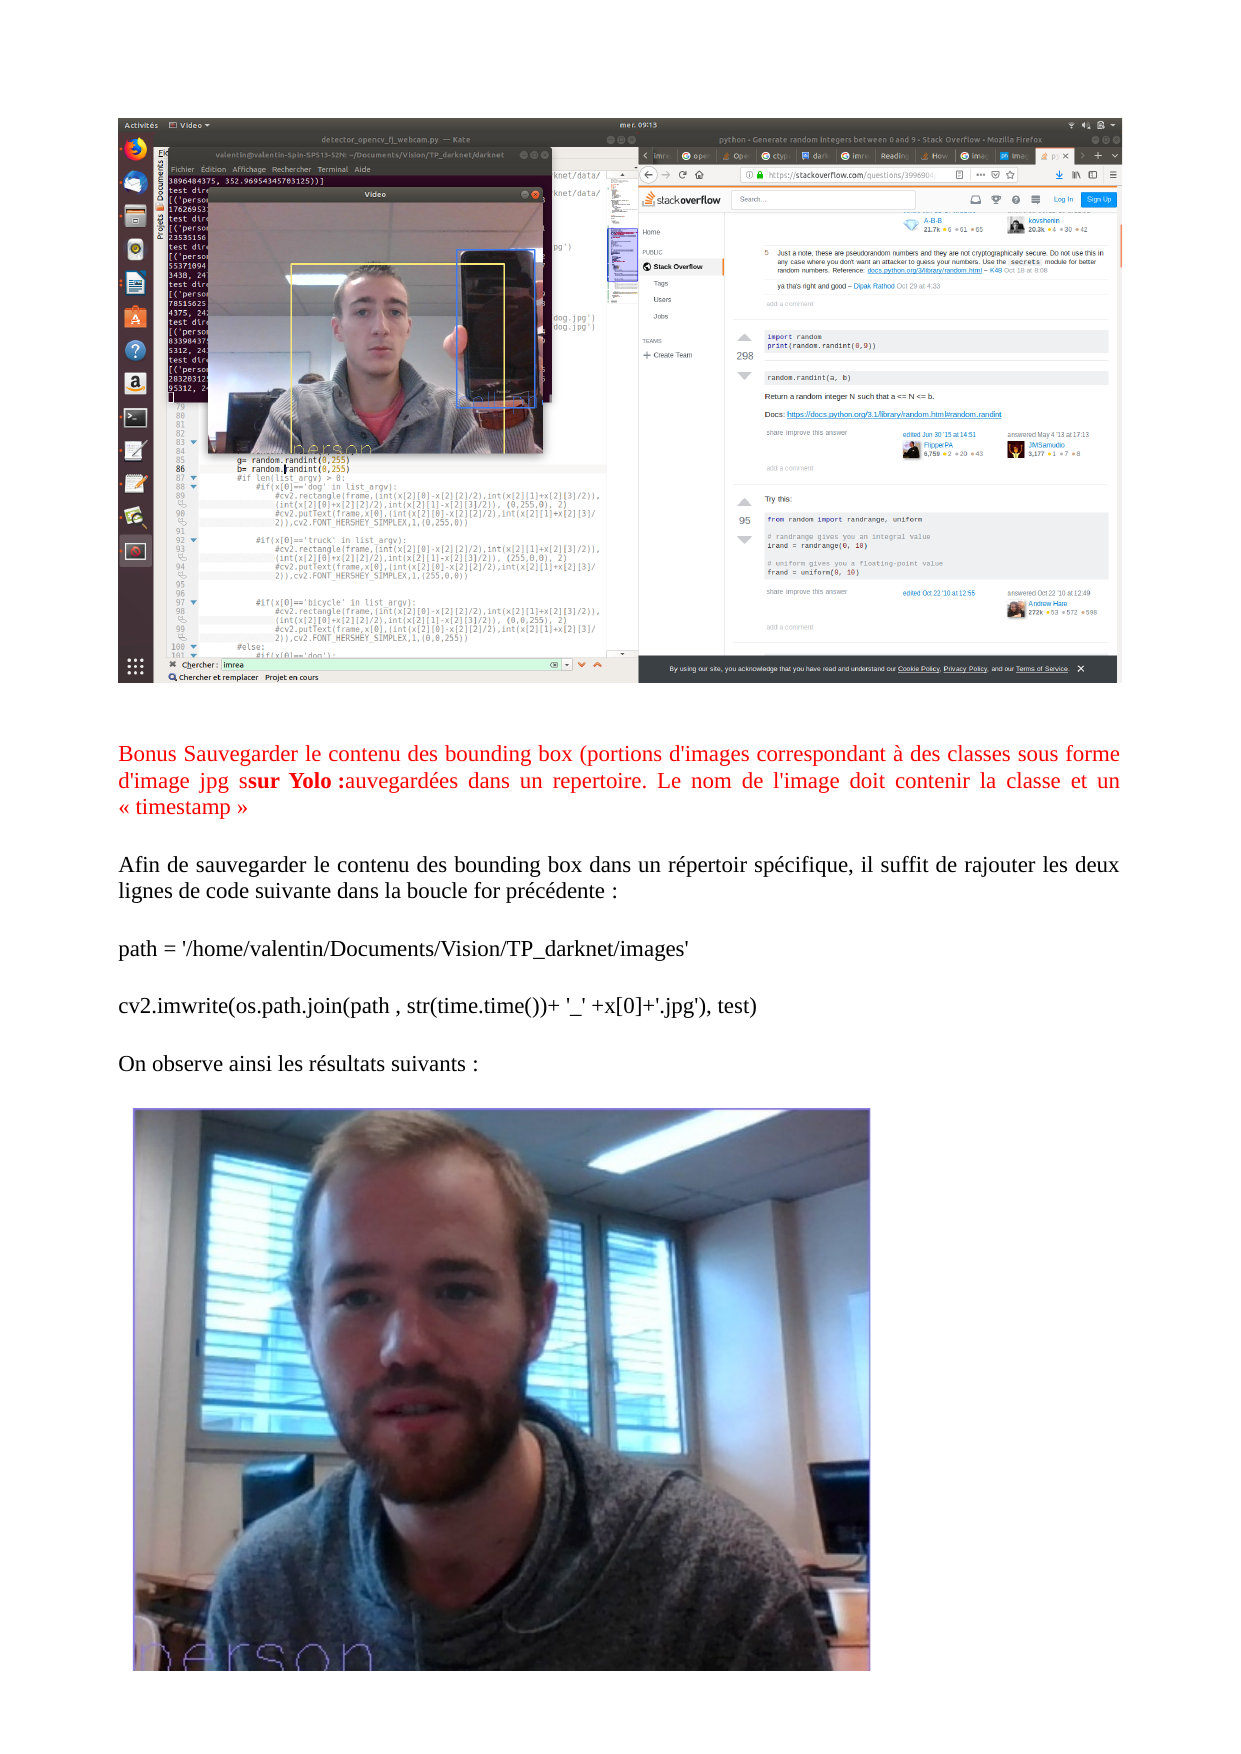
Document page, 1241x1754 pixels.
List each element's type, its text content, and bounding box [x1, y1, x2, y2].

picture [118, 118, 1123, 683]
picture [132, 1108, 871, 1671]
text path = '/home/valentin/Documents/Vision/TP_darknet/images' [118, 935, 1122, 961]
text Afin de sauvegarder le contenu des bounding box dans un répertoir spécifique, il suffit de rajouter les deux lignes de code suivante dans la boucle for précédente : [118, 851, 1122, 903]
text cv2.imwrite(os.path.join(path , str(time.time())+ '_' +x[0]+'.jpg'), test) [118, 992, 1122, 1019]
text On observe ainsi les résultats suivants : [118, 1050, 1122, 1076]
text Bonus Sauvegarder le contenu des bounding box (portions d'images correspondant à des classes sous forme d'image jpg ssur Yolo :auvegardées dans un repertoire. Le nom de l'image doit contenir la classe et un « timestamp » [118, 740, 1122, 819]
